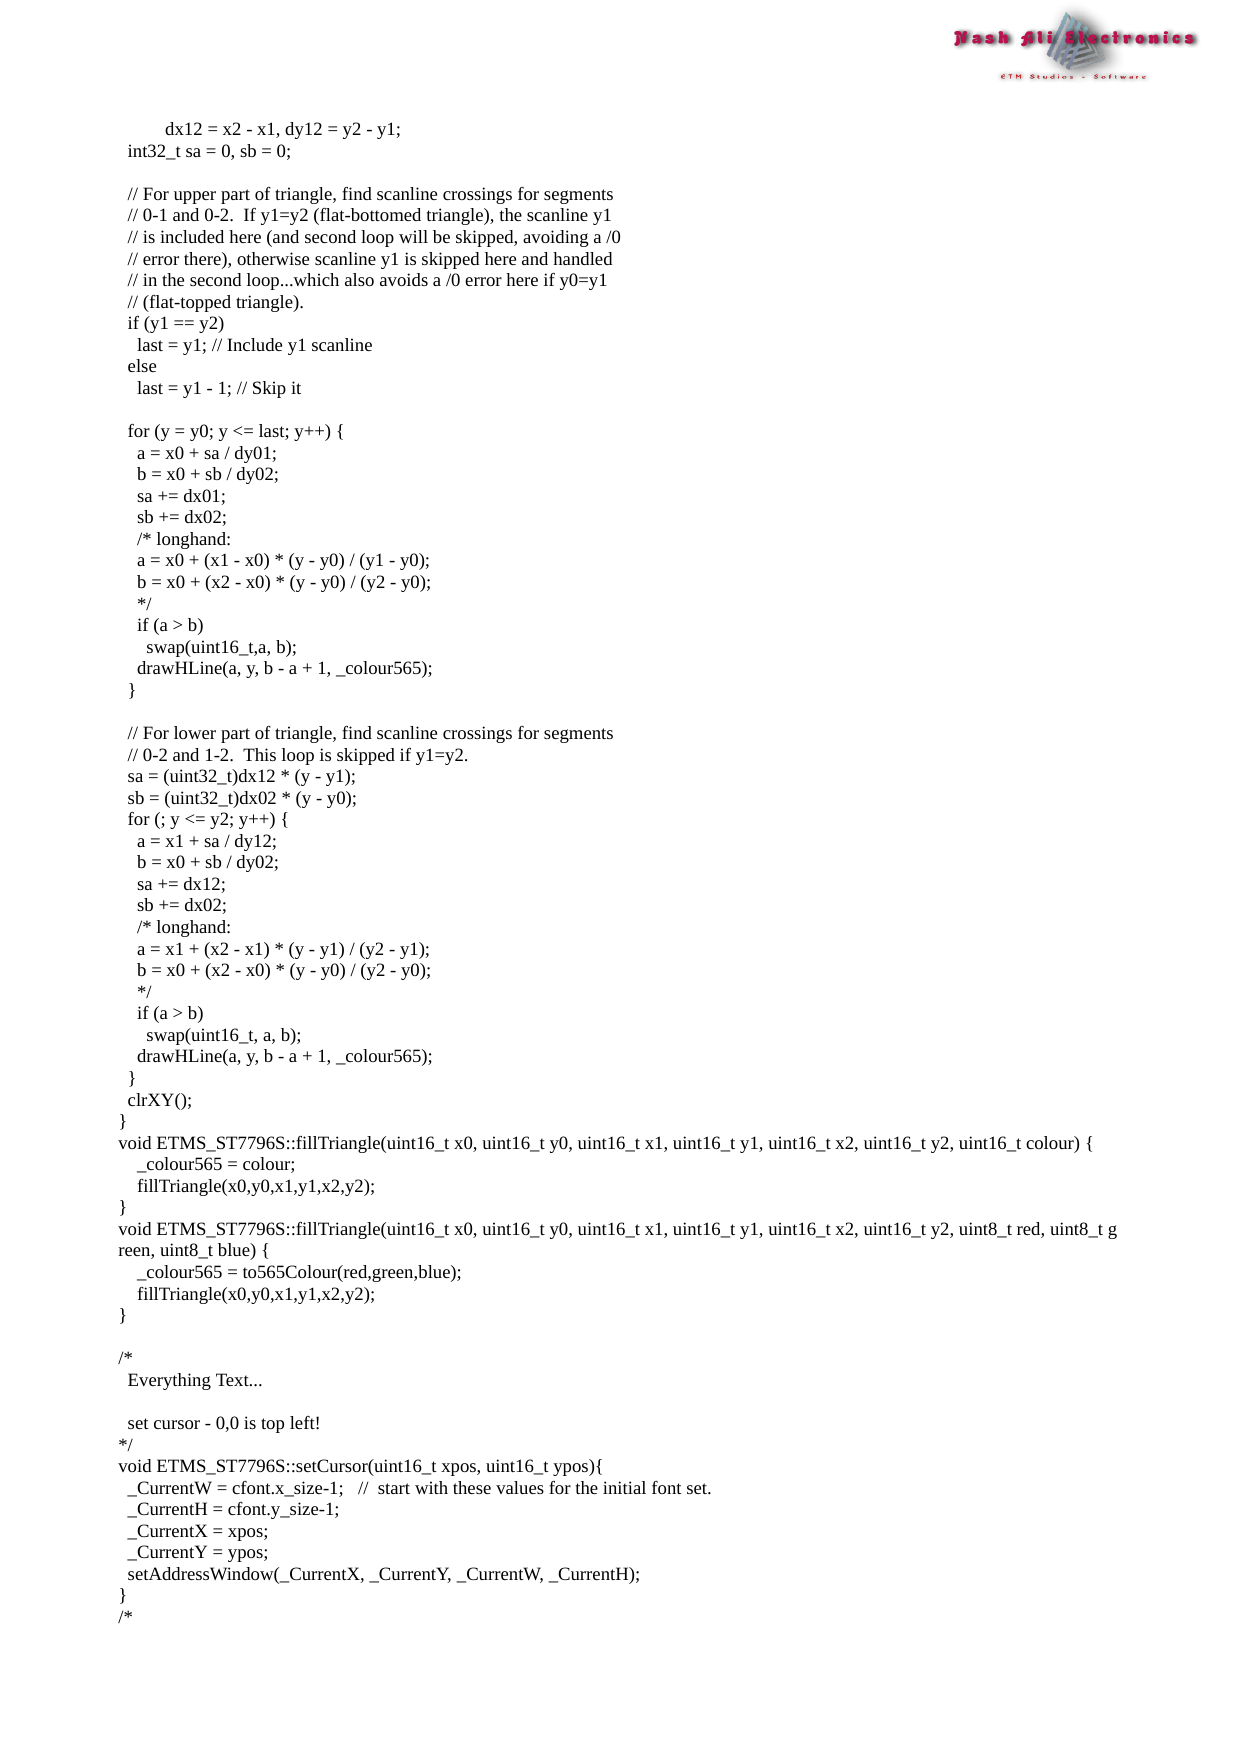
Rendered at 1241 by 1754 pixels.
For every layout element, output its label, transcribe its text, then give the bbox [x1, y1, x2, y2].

text _CurrentY = ypos; [118, 1541, 1122, 1563]
text fillTriangle(x0,y0,x1,y1,x2,y2); [118, 1282, 1122, 1304]
text int32_t sa = 0, sb = 0; [118, 140, 1122, 161]
text a = x0 + sa / dy01; [118, 442, 1122, 463]
picture [917, 0, 1240, 89]
text _colour565 = to565Colour(red,green,blue); [118, 1261, 1122, 1282]
text void ETMS_ST7796S::fillTriangle(uint16_t x0, uint16_t y0, uint16_t x1, uint16_t y1, uint16_t x2, uint16_t y2, uint16_t colour) { [118, 1132, 1122, 1153]
text b = x0 + (x2 - x0) * (y - y0) / (y2 - y0); [118, 571, 1122, 592]
text /* [118, 1347, 1122, 1369]
text b = x0 + (x2 - x0) * (y - y0) / (y2 - y0); [118, 959, 1122, 981]
text } [118, 1196, 1122, 1218]
text _CurrentH = cfont.y_size-1; [118, 1498, 1122, 1520]
text set cursor - 0,0 is top left! [118, 1412, 1122, 1433]
text void ETMS_ST7796S::setCursor(uint16_t xpos, uint16_t ypos){ [118, 1455, 1122, 1477]
text sa += dx01; [118, 485, 1122, 506]
text if (a > b) [118, 1002, 1122, 1024]
text if (a > b) [118, 614, 1122, 636]
text swap(uint16_t, a, b); [118, 1024, 1122, 1045]
text // 0-1 and 0-2. If y1=y2 (flat-bottomed triangle), the scanline y1 [118, 204, 1122, 226]
text sb += dx02; [118, 894, 1122, 916]
text last = y1 - 1; // Skip it [118, 377, 1122, 398]
text // 0-2 and 1-2. This loop is skipped if y1=y2. [118, 743, 1122, 765]
text /* longhand: [118, 916, 1122, 937]
text drawHLine(a, y, b - a + 1, _colour565); [118, 1045, 1122, 1067]
text if (y1 == y2) [118, 312, 1122, 334]
text swap(uint16_t,a, b); [118, 636, 1122, 657]
text sa += dx12; [118, 873, 1122, 894]
text } [118, 1304, 1122, 1326]
text b = x0 + sb / dy02; [118, 463, 1122, 485]
text // is included here (and second loop will be skipped, avoiding a /0 [118, 226, 1122, 247]
text // (flat-topped triangle). [118, 291, 1122, 312]
text // For lower part of triangle, find scanline crossings for segments [118, 722, 1122, 743]
text last = y1; // Include y1 scanline [118, 334, 1122, 355]
text _CurrentX = xpos; [118, 1520, 1122, 1541]
text // in the second loop...which also avoids a /0 error here if y0=y1 [118, 269, 1122, 291]
text _colour565 = colour; [118, 1153, 1122, 1175]
text a = x1 + sa / dy12; [118, 830, 1122, 851]
text } [118, 1067, 1122, 1088]
text */ [118, 1433, 1122, 1455]
text */ [118, 981, 1122, 1002]
text /* [118, 1606, 1122, 1627]
text /* longhand: [118, 528, 1122, 549]
text a = x0 + (x1 - x0) * (y - y0) / (y1 - y0); [118, 549, 1122, 571]
text } [118, 1584, 1122, 1606]
text } [118, 1110, 1122, 1132]
text */ [118, 592, 1122, 614]
text for (; y <= y2; y++) { [118, 808, 1122, 830]
text a = x1 + (x2 - x1) * (y - y1) / (y2 - y1); [118, 937, 1122, 959]
text _CurrentW = cfont.x_size-1; // start with these values for the initial font set. [118, 1477, 1122, 1498]
text setAddressWindow(_CurrentX, _CurrentY, _CurrentW, _CurrentH); [118, 1563, 1122, 1584]
text fillTriangle(x0,y0,x1,y1,x2,y2); [118, 1175, 1122, 1196]
text else [118, 355, 1122, 377]
text b = x0 + sb / dy02; [118, 851, 1122, 873]
text sb += dx02; [118, 506, 1122, 528]
text clrXY(); [118, 1088, 1122, 1110]
text drawHLine(a, y, b - a + 1, _colour565); [118, 657, 1122, 679]
text Everything Text... [118, 1369, 1122, 1390]
text sa = (uint32_t)dx12 * (y - y1); [118, 765, 1122, 787]
text } [118, 679, 1122, 700]
text // error there), otherwise scanline y1 is skipped here and handled [118, 247, 1122, 269]
text void ETMS_ST7796S::fillTriangle(uint16_t x0, uint16_t y0, uint16_t x1, uint16_t y1, uint16_t x2, uint16_t y2, uint8_t red, uint8_t green, uint8_t blue) { [118, 1218, 1122, 1261]
text sb = (uint32_t)dx02 * (y - y0); [118, 787, 1122, 808]
text dx12 = x2 - x1, dy12 = y2 - y1; [118, 118, 1122, 140]
text // For upper part of triangle, find scanline crossings for segments [118, 183, 1122, 204]
text for (y = y0; y <= last; y++) { [118, 420, 1122, 442]
